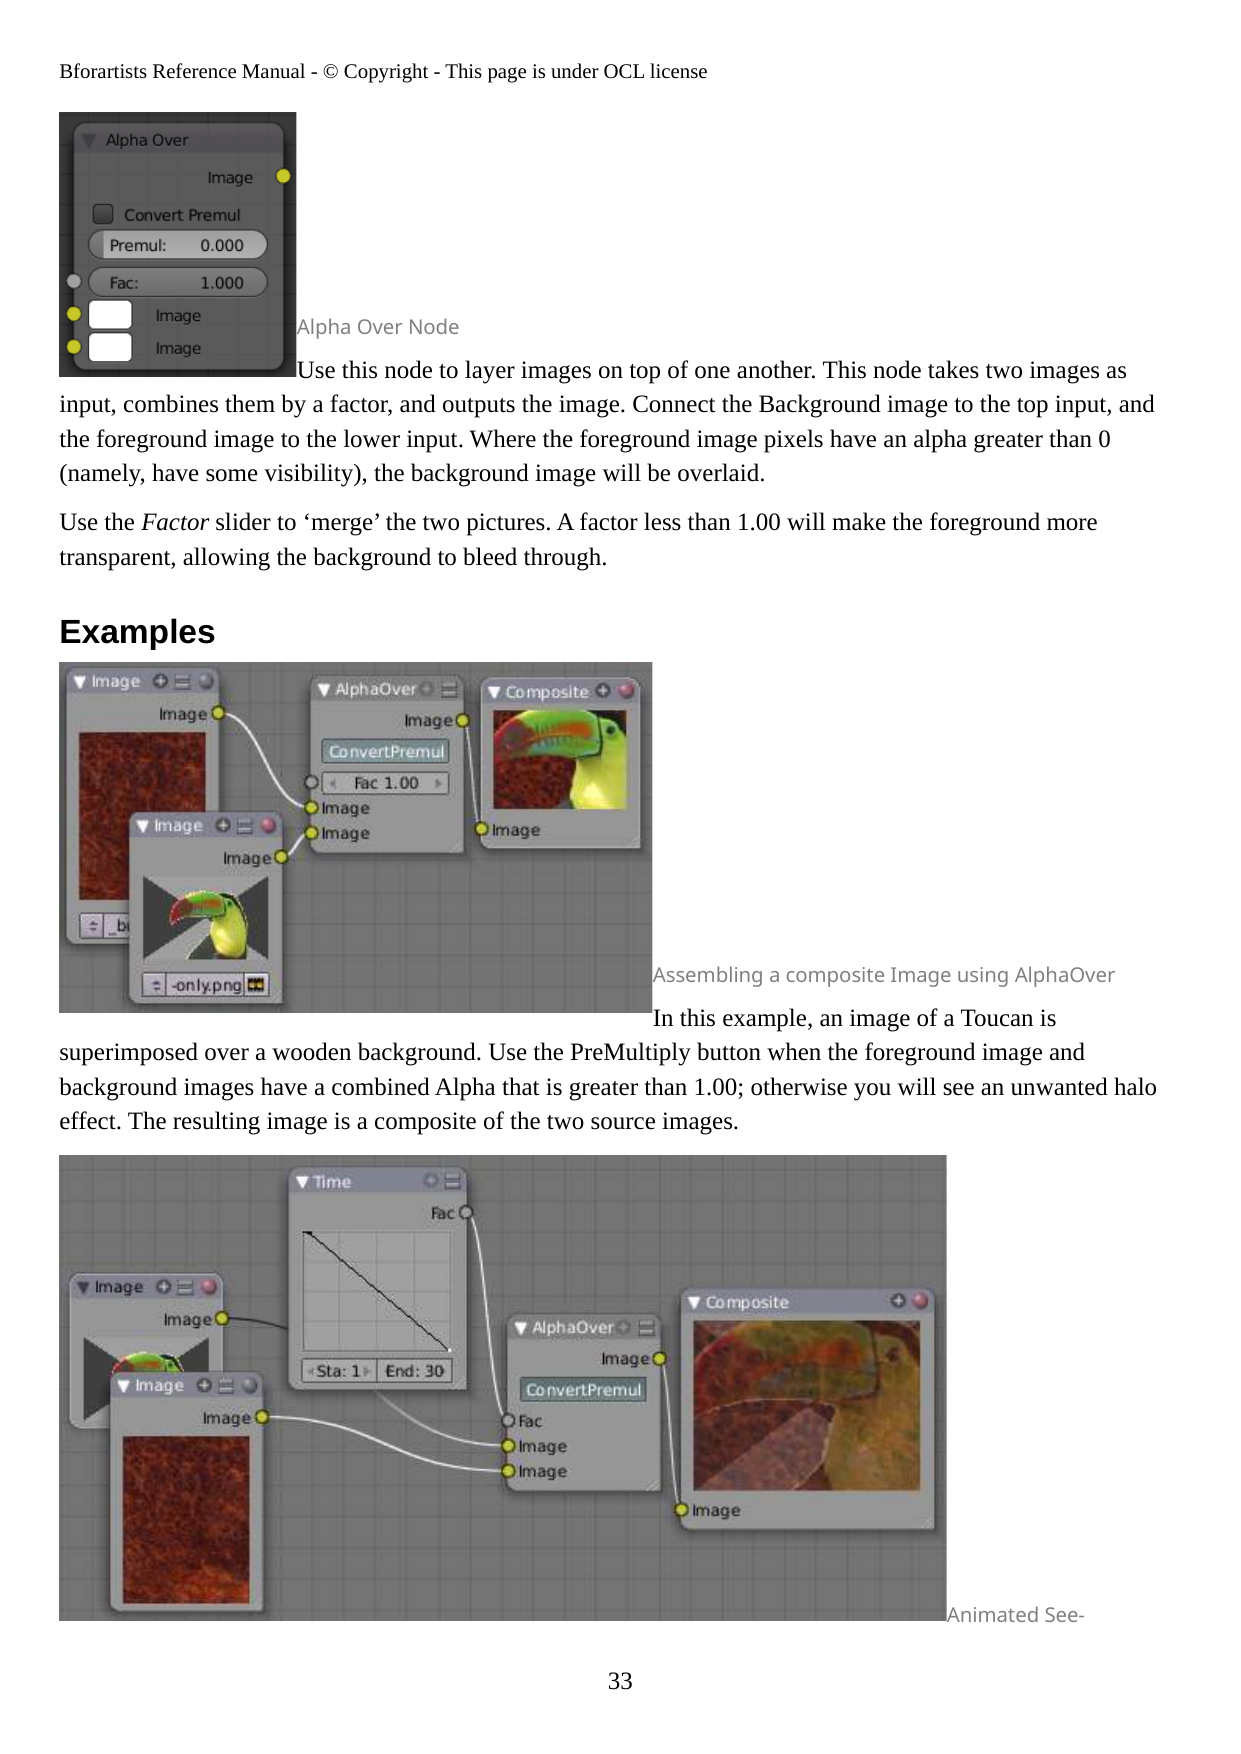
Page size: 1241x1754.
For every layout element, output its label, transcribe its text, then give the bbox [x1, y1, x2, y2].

picture [59, 112, 297, 377]
text In this example, an image of a Toucan is superimposed over a wooden background. Use the PreMultiply button when the foreground image and background images have a combined Alpha that is greater than 1.00; otherwise you will see an unwanted halo effect. The resulting image is a composite of the two source images. [59, 1003, 1181, 1135]
text Alpha Over Node [297, 309, 1181, 340]
picture [59, 662, 653, 1013]
text Use the Factor slider to ‘merge’ the two pictures. A factor less than 1.00 will make the foreground more transparent, allowing the background to bleed through. [59, 507, 1181, 570]
text Use this node to layer images on top of one another. This node takes two images as input, combines them by a factor, and outputs the image. Connect the Background image to the top input, and the foreground image to the lower input. Where the foreground image pixels have an alpha greater than 0 (namely, have some visibility), the background image will be overlaid. [59, 355, 1181, 487]
text Assembling a composite Image using AlphaOver [653, 957, 1181, 988]
picture [59, 1155, 947, 1621]
text Animated See- [59, 1597, 1181, 1628]
subtitle Examples [59, 612, 1181, 650]
